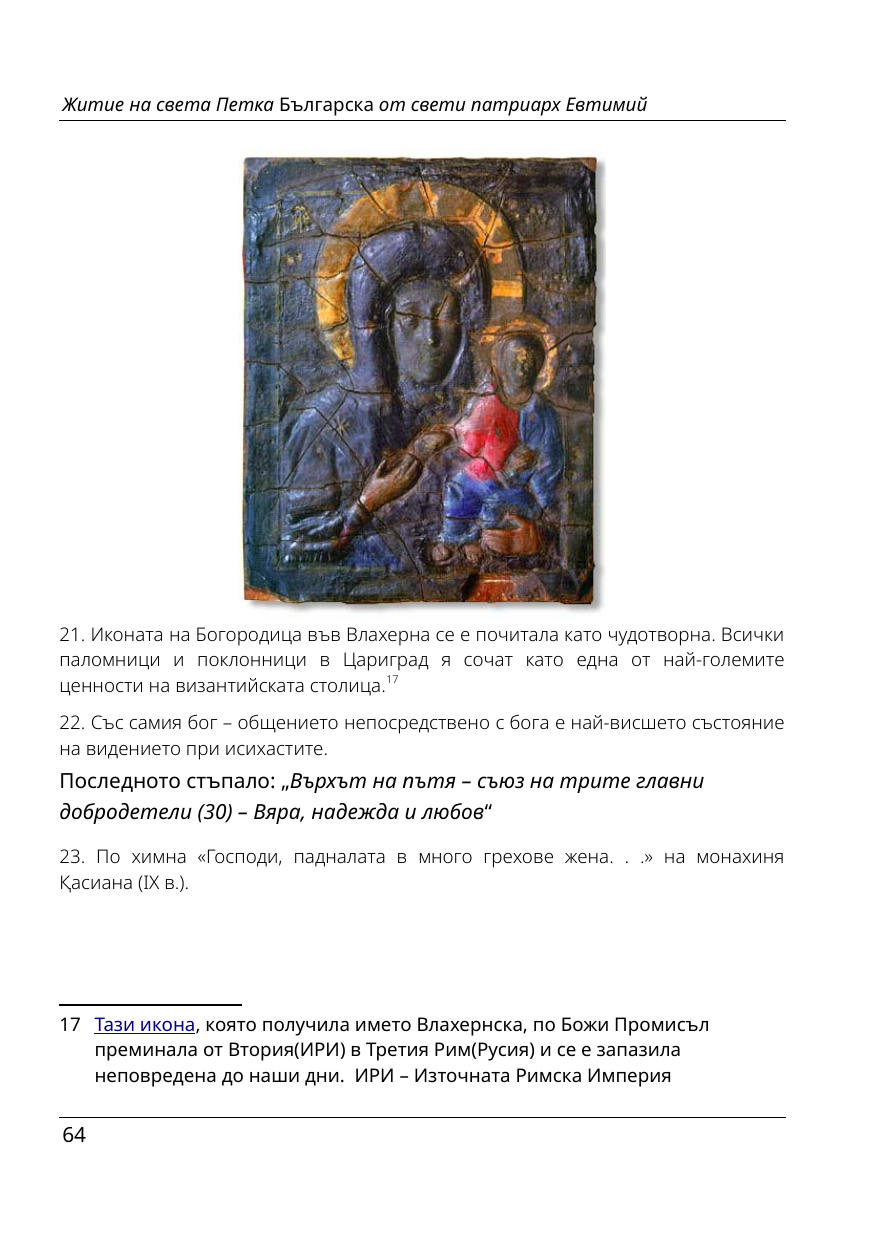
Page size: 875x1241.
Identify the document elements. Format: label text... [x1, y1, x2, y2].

text 22. Със самия бог – общението непосредствено с бога е най-висшето състояние на видението при исихастите. [59, 709, 786, 760]
text 21. Иконата на Богородица във Влахерна се е почитала като чудотворна. Всички паломници и поклонници в Цариград я сочат като една от най-големите ценности на византийската столица. [59, 149, 786, 697]
picture [238, 149, 607, 621]
text Последното стъпало: „Върхът на пътя – съюз на трите главни добродетели (30) – Вяра, надежда и любов“ [59, 766, 786, 826]
text 23. По химна «Господи, падналата в много грехове жена. . .» на монахиня Қасиана (ІХ в.). [59, 843, 786, 894]
text Тази икона, която получила името Влахернска, по Божи Промисъл преминала от Втория(ИРИ) в Третия Рим(Русия) и се е запазила неповредена до наши дни. ИРИ – Източната Римска Империя [59, 1011, 786, 1088]
